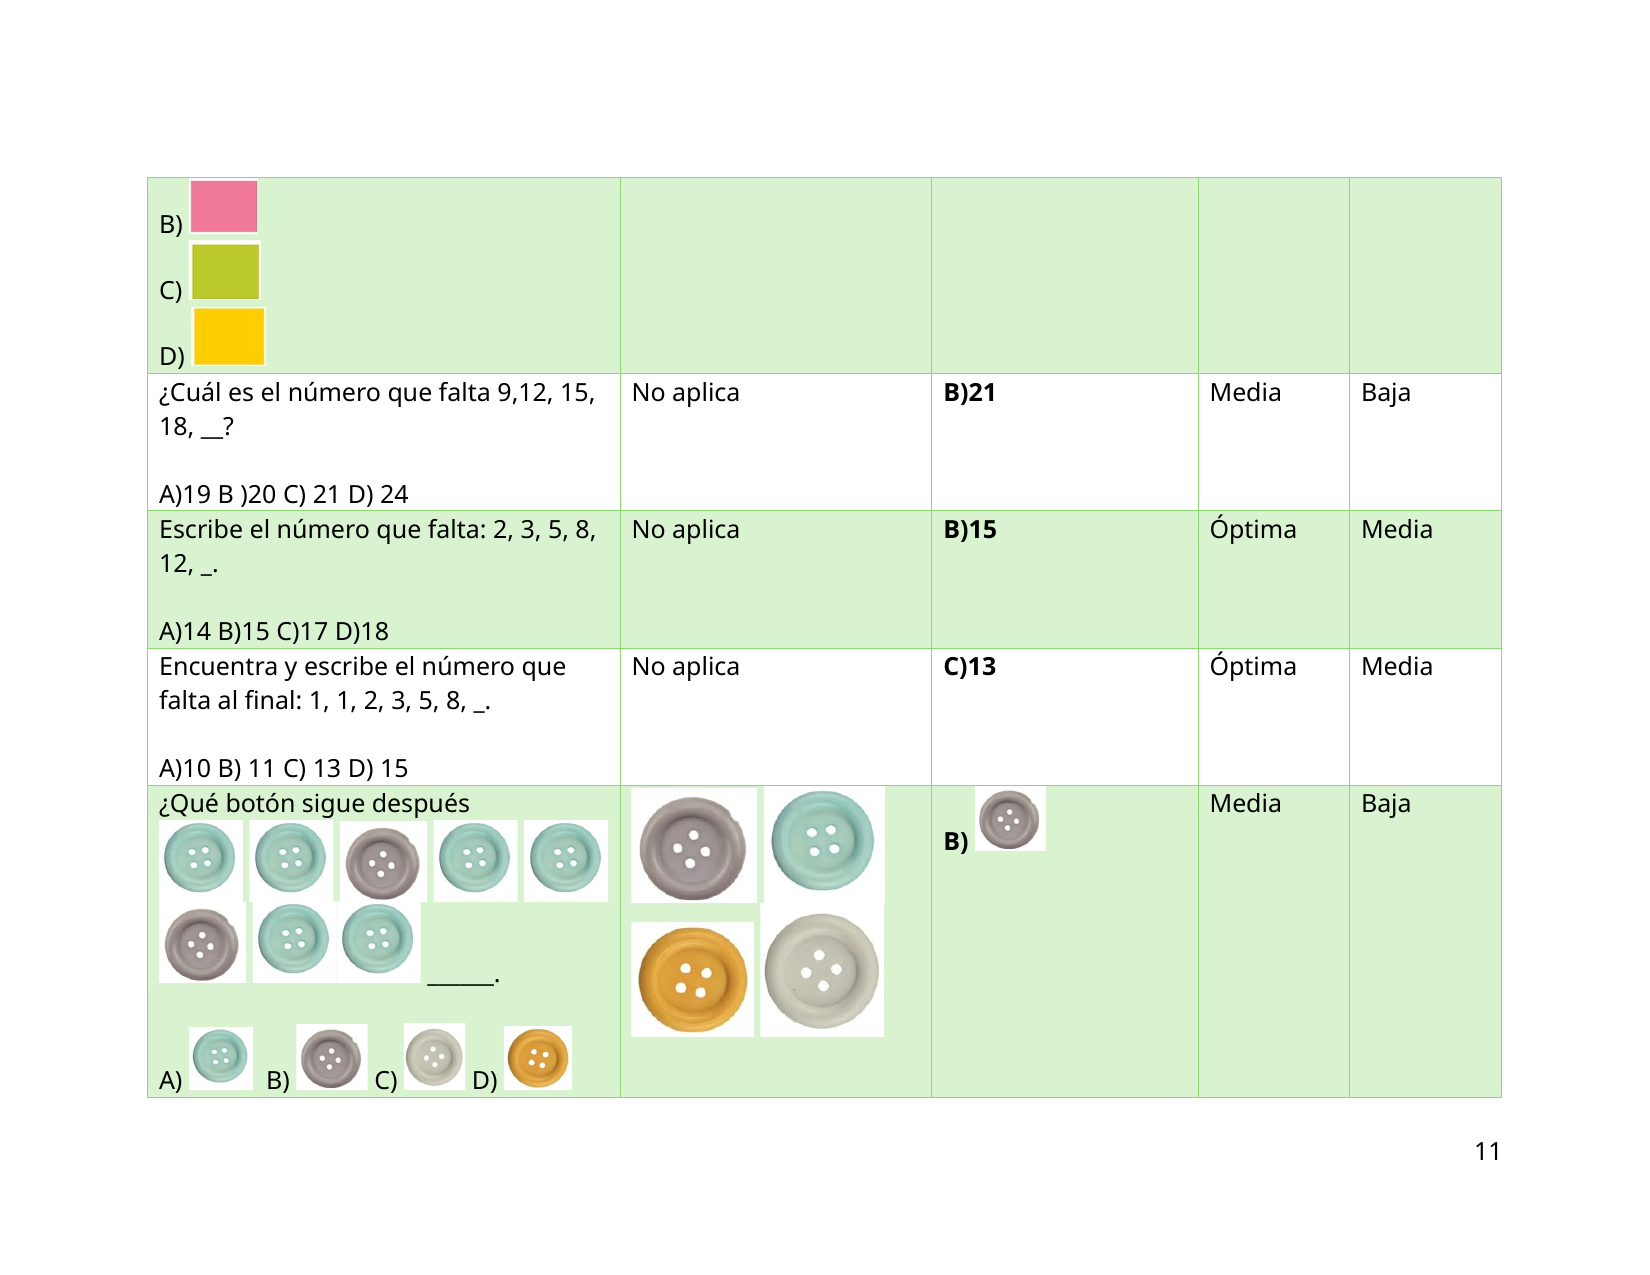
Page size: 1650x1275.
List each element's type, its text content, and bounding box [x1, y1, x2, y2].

table_cell No aplica [621, 649, 931, 785]
picture [631, 877, 700, 903]
picture [252, 901, 298, 911]
table_cell B) [932, 786, 1198, 1097]
picture [433, 820, 479, 830]
table_cell [1199, 178, 1349, 373]
table_cell Media [1199, 786, 1349, 1097]
picture [191, 328, 267, 366]
table_cell ¿Qué botón sigue después ______. A) B) C) D) [148, 786, 620, 1097]
picture [403, 1023, 466, 1085]
table_cell B) C) D) [148, 178, 620, 373]
picture [158, 964, 206, 983]
picture [689, 922, 754, 1026]
table_cell Media [1199, 374, 1349, 510]
picture [763, 786, 829, 800]
table_cell C)13 [932, 649, 1198, 785]
table_cell Media [1350, 649, 1501, 785]
table_cell Media [1350, 511, 1501, 648]
table_cell B)21 [932, 374, 1198, 510]
table_cell No aplica [621, 511, 931, 648]
table_cell [1350, 178, 1501, 373]
table_cell [621, 178, 931, 373]
table_cell Óptima [1199, 649, 1349, 785]
table_cell ¿Cuál es el número que falta 9,12, 15, 18, __? A)19 B )20 C) 21 D) 24 [148, 374, 620, 510]
table_cell Baja [1350, 374, 1501, 510]
table_cell Óptima [1199, 511, 1349, 648]
picture [760, 903, 884, 1026]
picture [158, 820, 205, 830]
table_cell Encuentra y escribe el número que falta al final: 1, 1, 2, 3, 5, 8, _. A)10 B) 11 C) 13 D) 15 [148, 649, 620, 785]
picture [188, 1027, 224, 1035]
picture [189, 198, 258, 234]
table_cell [932, 178, 1198, 373]
picture [188, 291, 261, 300]
picture [974, 836, 1014, 851]
table_cell Baja [1350, 786, 1501, 1097]
table_cell No aplica [621, 374, 931, 510]
picture [535, 1026, 572, 1084]
picture [296, 1075, 335, 1090]
picture [249, 820, 295, 830]
table_cell B)15 [932, 511, 1198, 648]
picture [524, 820, 570, 830]
table_cell Escribe el número que falta: 2, 3, 5, 8, 12, _. A)14 B)15 C)17 D)18 [148, 511, 620, 648]
picture [336, 883, 387, 911]
table_cell [621, 786, 931, 1097]
